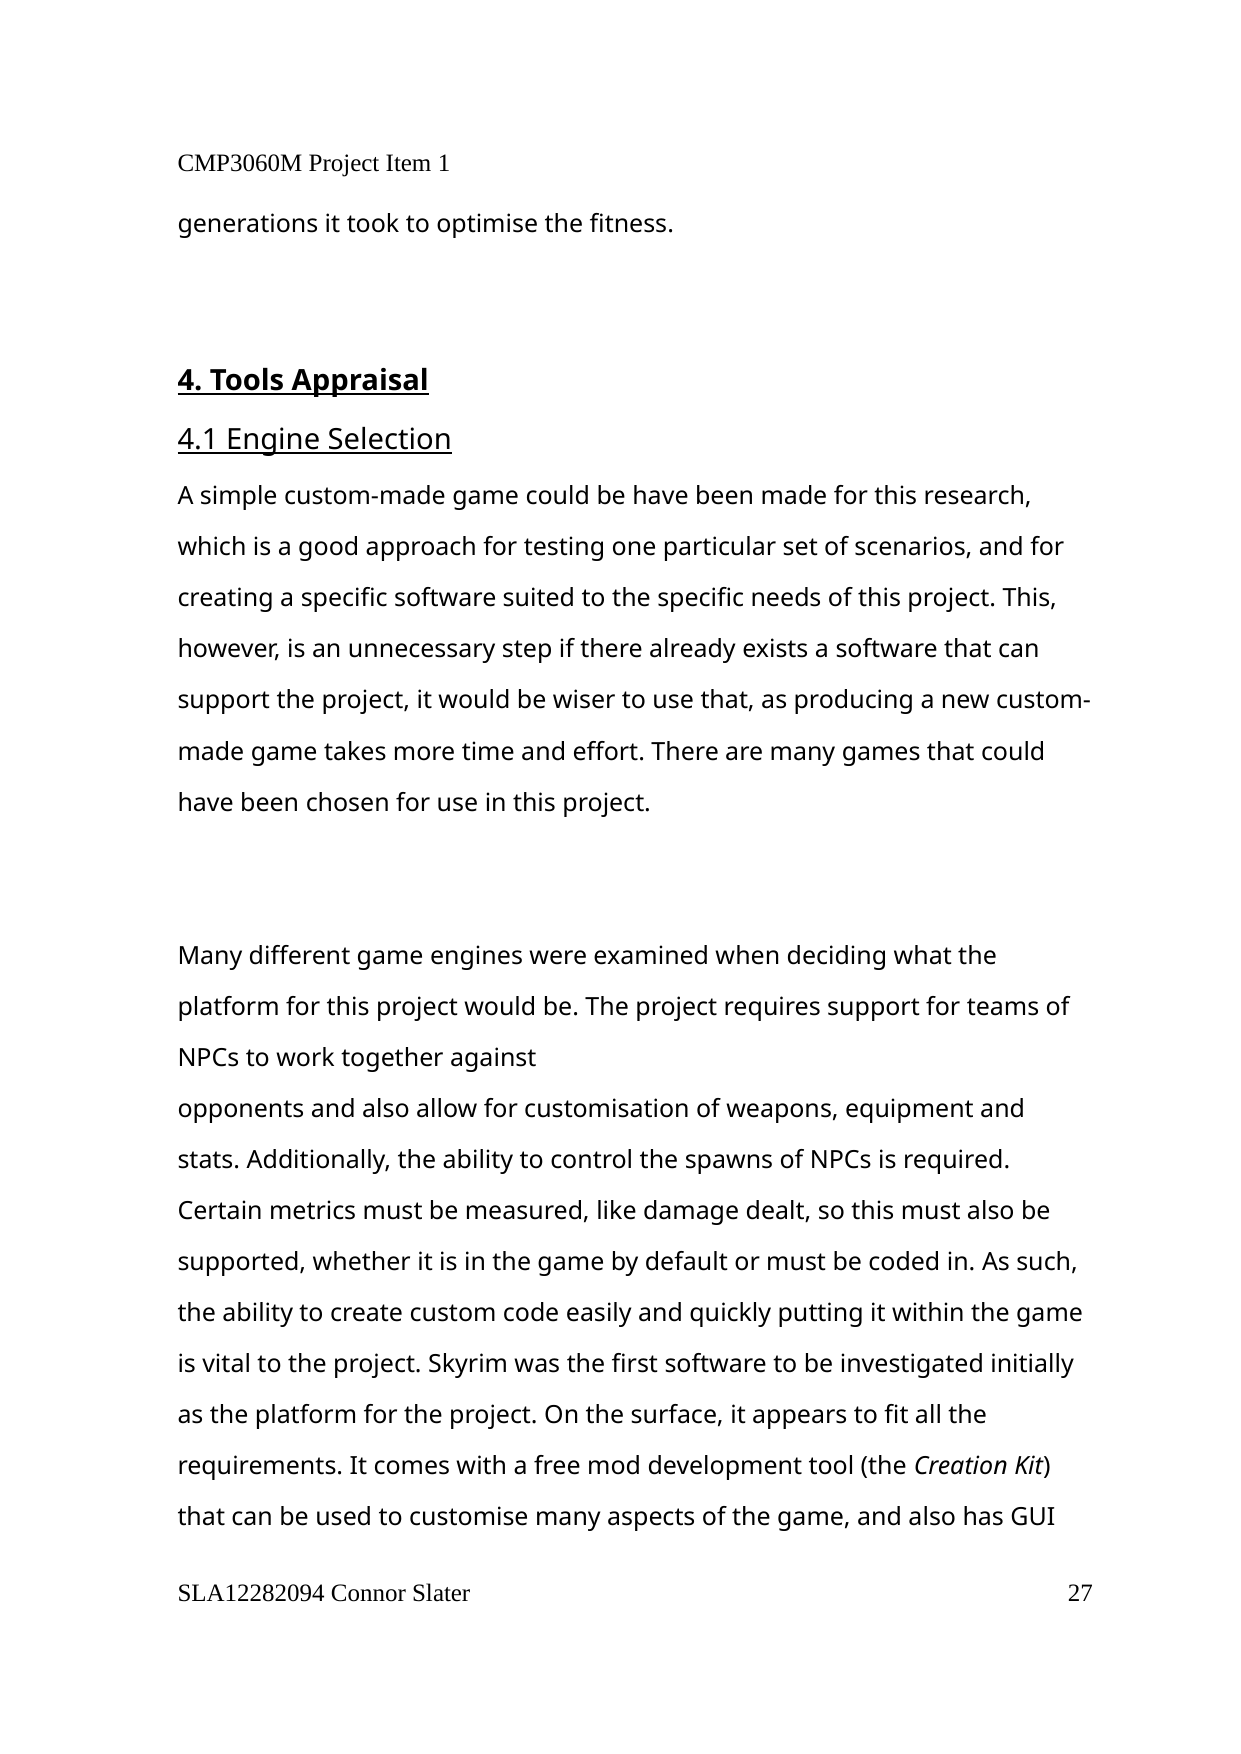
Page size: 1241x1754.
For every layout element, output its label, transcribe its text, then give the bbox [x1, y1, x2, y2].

text opponents and also allow for customisation of weapons, equipment and stats. Additionally, the ability to control the spawns of NPCs is required. Certain metrics must be measured, like damage dealt, so this must also be supported, whether it is in the game by default or must be coded in. As such, the ability to create custom code easily and quickly putting it within the game is vital to the project. Skyrim was the first software to be investigated initially as the platform for the project. On the surface, it appears to fit all the requirements. It comes with a free mod development tool (the Creation Kit) that can be used to customise many aspects of the game, and also has GUI [177, 1090, 1093, 1533]
text 4.1 Engine Selection [177, 418, 1093, 458]
text A simple custom-made game could be have been made for this research, which is a good approach for testing one particular set of scenarios, and for creating a specific software suited to the specific needs of this project. This, however, is an unnecessary step if there already exists a software that can support the project, it would be wiser to use that, as producing a new custom-made game takes more time and effort. There are many games that could have been chosen for use in this project. [177, 478, 1093, 818]
text Many different game engines were examined when deciding what the platform for this project would be. The project requires support for teams of NPCs to work together against [177, 937, 1093, 1073]
text generations it took to optimise the fitness. [177, 206, 1093, 240]
text 4. Tools Appraisal [177, 359, 1093, 399]
